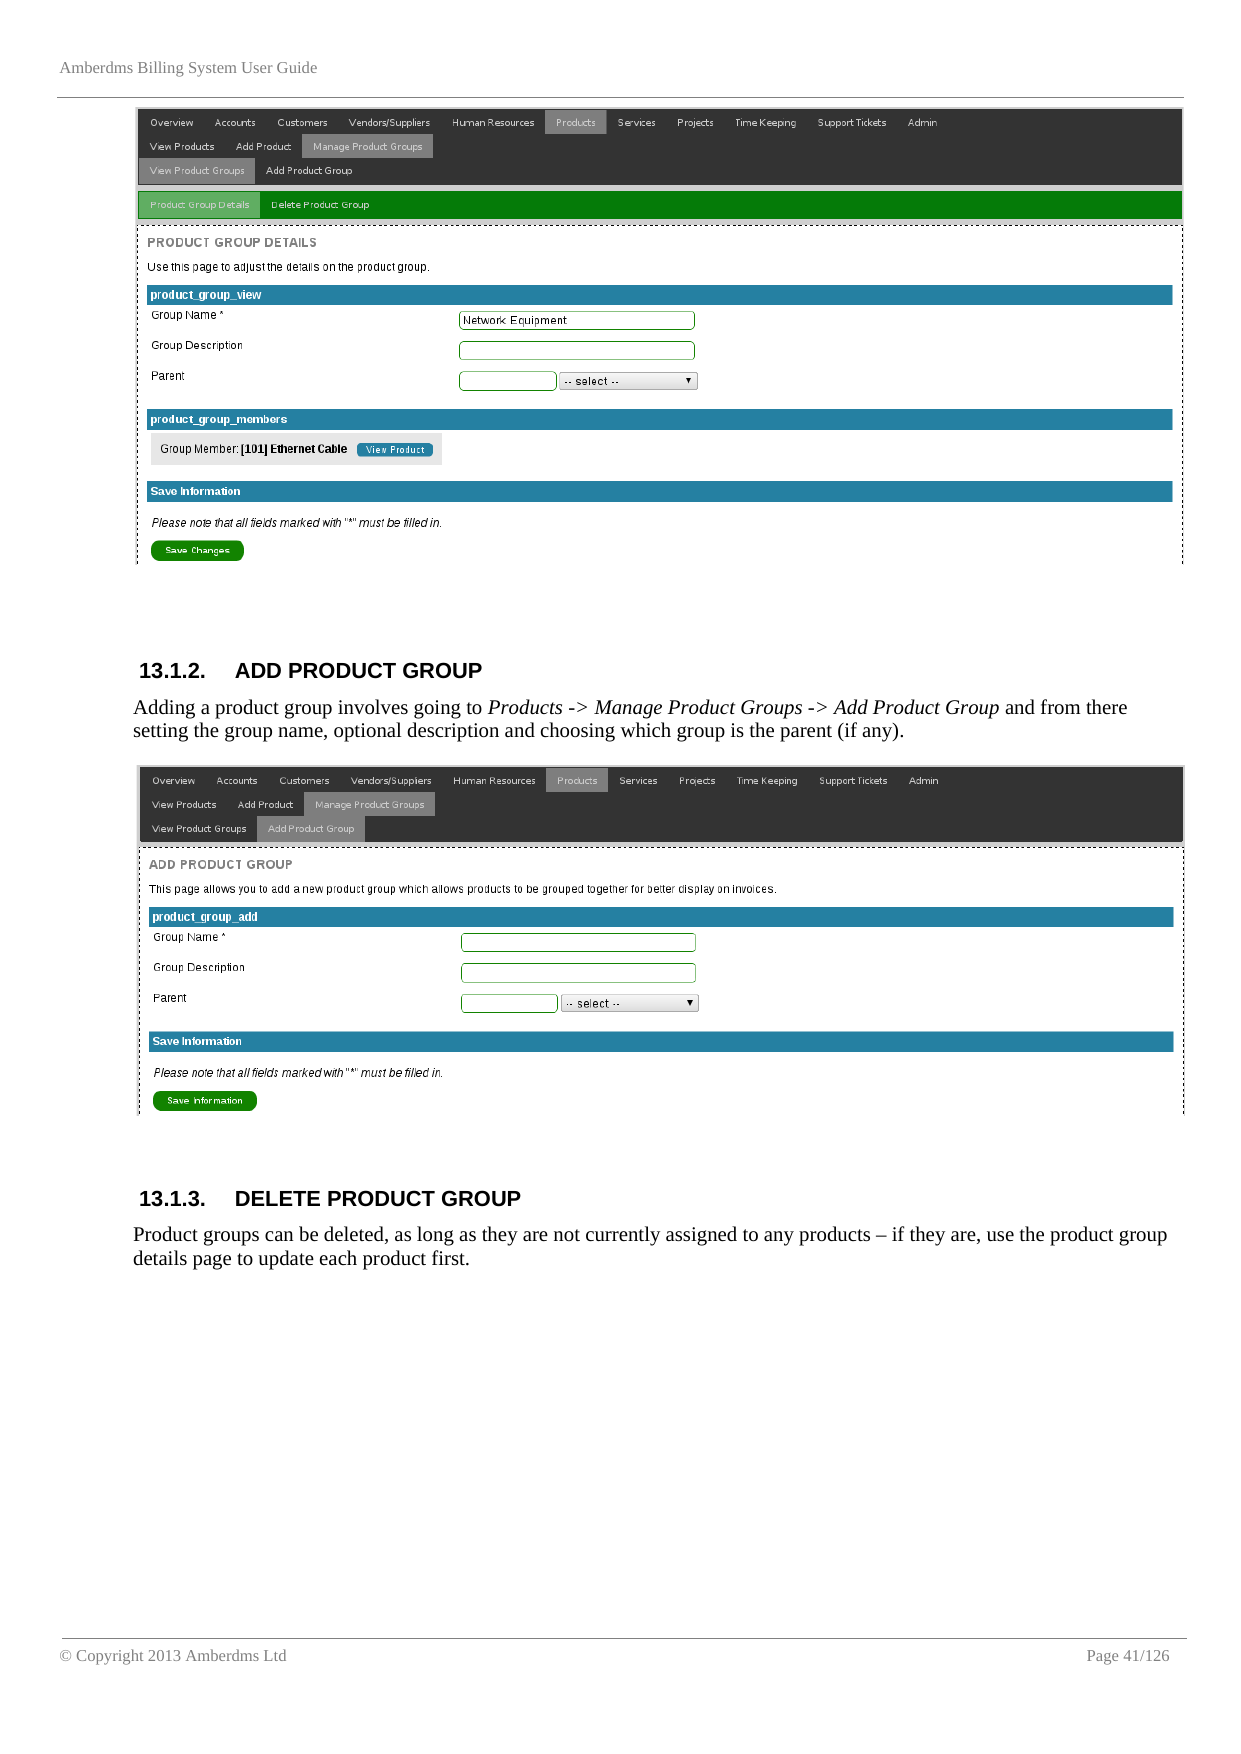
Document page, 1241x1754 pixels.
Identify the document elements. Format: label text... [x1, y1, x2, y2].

text Product groups can be deleted, as long as they are not currently assigned to any products – if they are, use the product group details page to update each product first. [133, 1223, 1181, 1269]
picture [136, 765, 1185, 1116]
subtitle Delete Product Group [133, 1186, 1181, 1211]
subtitle Add Product Group [133, 659, 1181, 683]
text Adding a product group involves going to Products -> Manage Product Groups -> Add Product Group and from there setting the group name, optional description and choosing which group is the parent (if any). [133, 696, 1181, 742]
picture [135, 107, 1184, 565]
